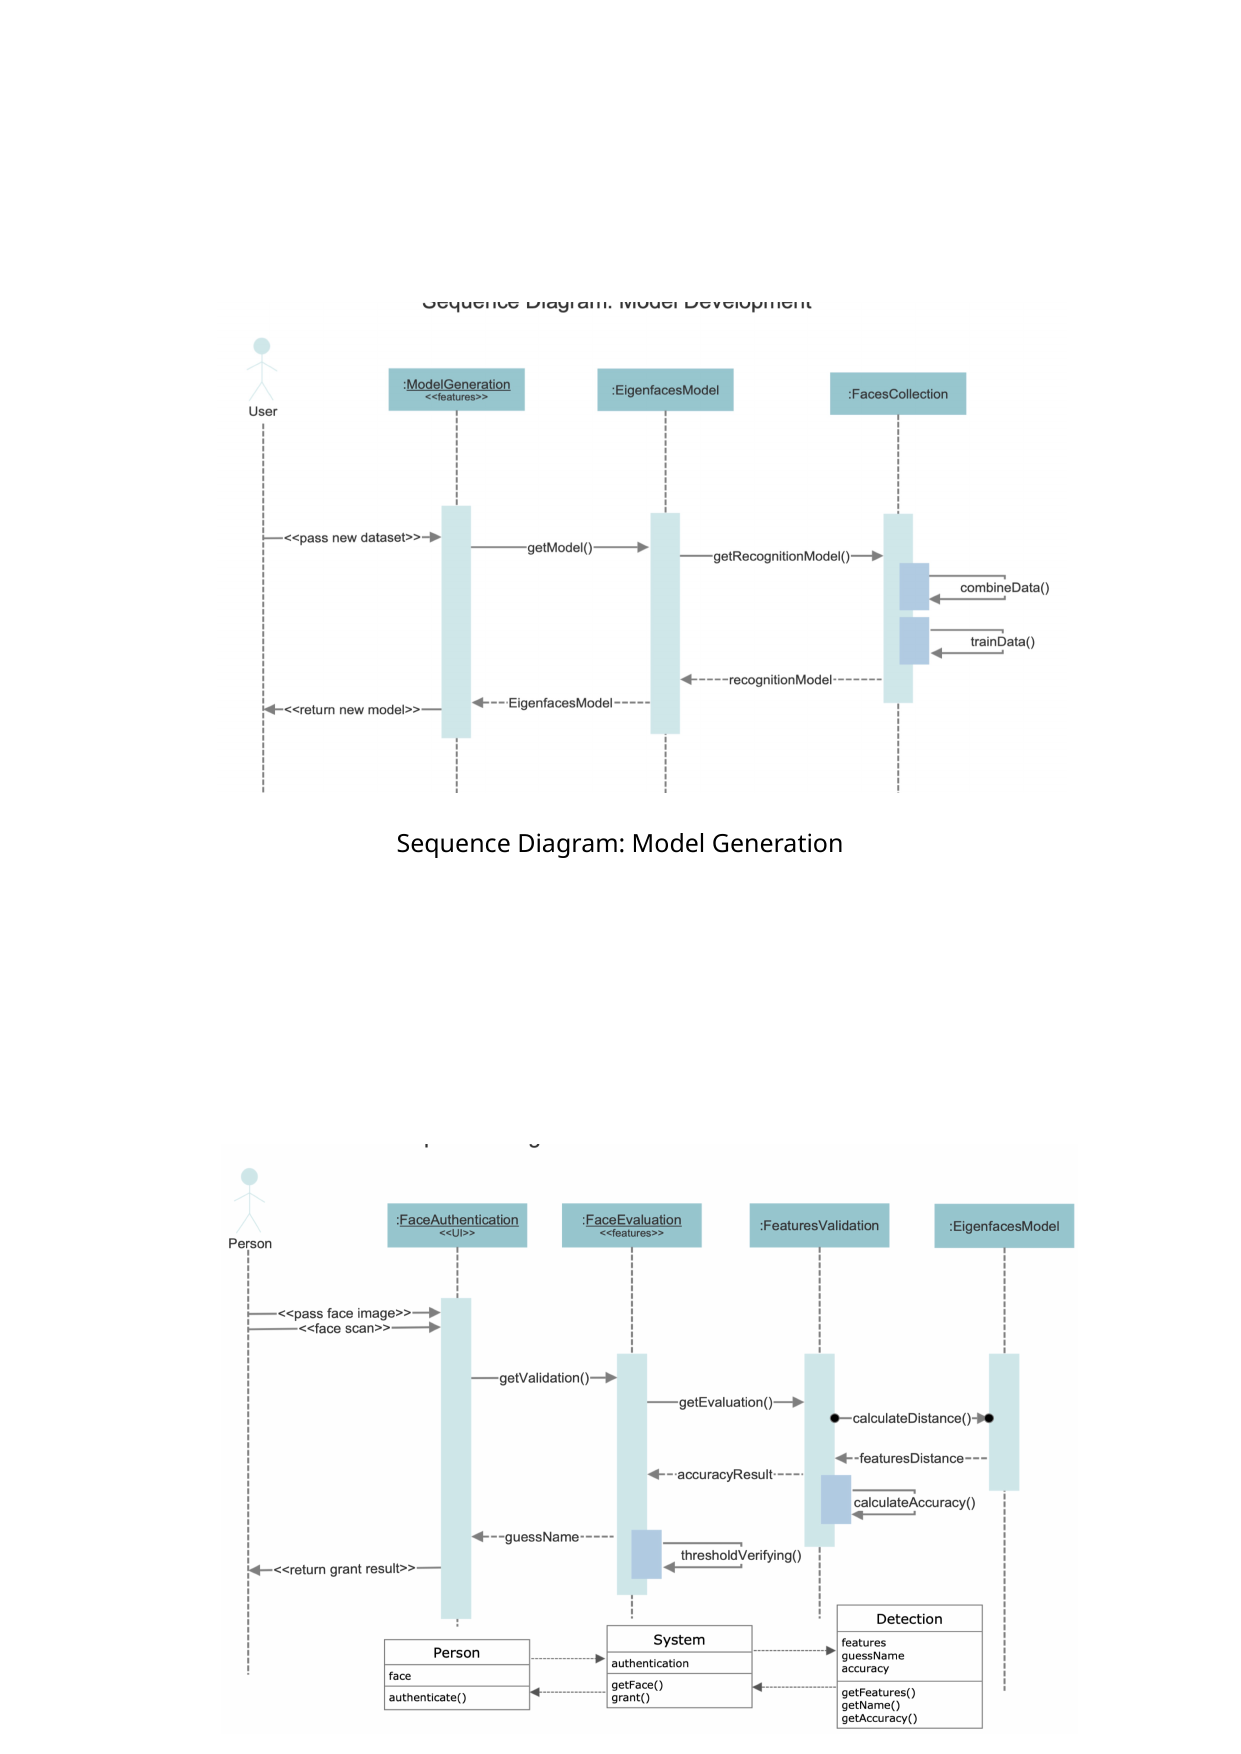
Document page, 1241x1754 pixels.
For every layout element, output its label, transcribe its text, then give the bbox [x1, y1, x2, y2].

text Sequence Diagram: Model Generation [187, 290, 1053, 875]
picture [217, 302, 1068, 793]
picture [221, 1144, 1078, 1734]
